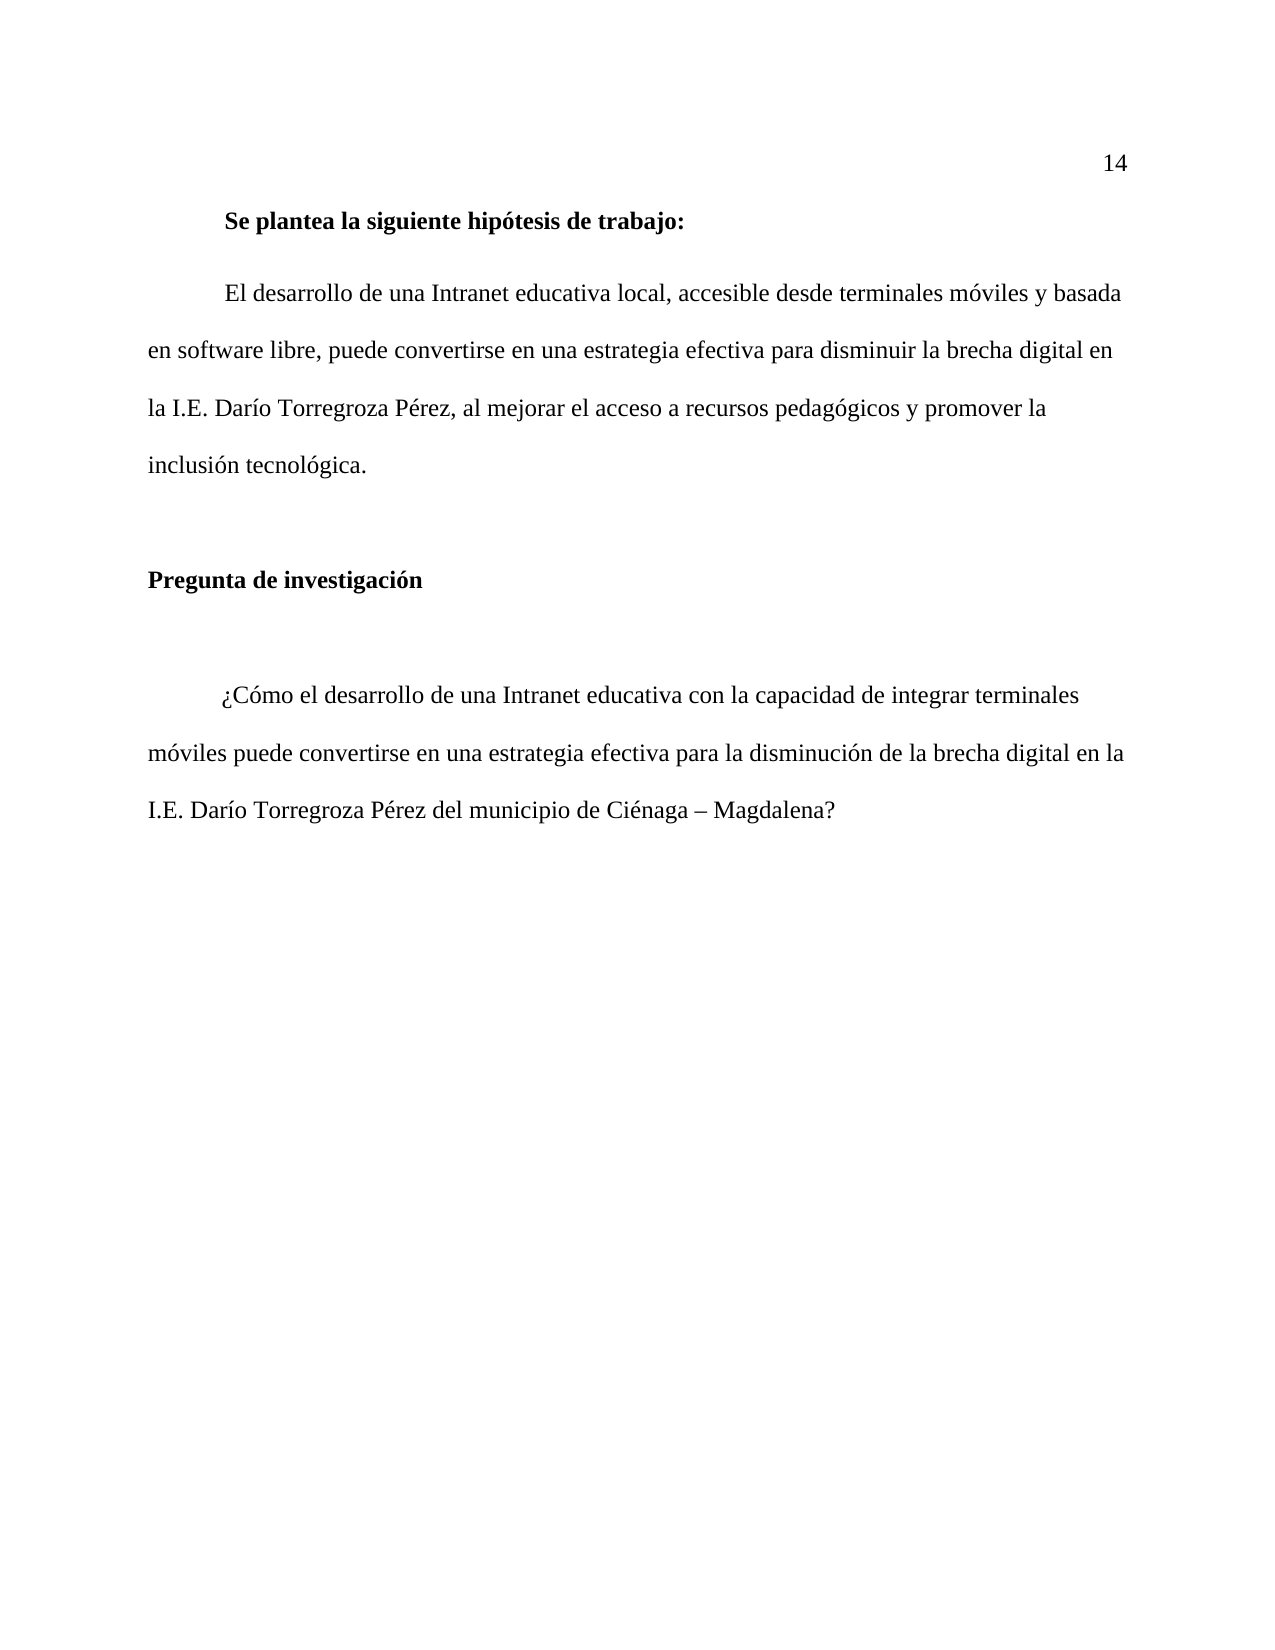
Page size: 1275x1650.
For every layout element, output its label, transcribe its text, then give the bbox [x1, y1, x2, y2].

text El desarrollo de una Intranet educativa local, accesible desde terminales móviles y basada en software libre, puede convertirse en una estrategia efectiva para disminuir la brecha digital en la I.E. Darío Torregroza Pérez, al mejorar el acceso a recursos pedagógicos y promover la inclusión tecnológica. Pregunta de investigación ¿Cómo el desarrollo de una Intranet educativa con la capacidad de integrar terminales móviles puede convertirse en una estrategia efectiva para la disminución de la brecha digital en la I.E. Darío Torregroza Pérez del municipio de Ciénaga – Magdalena? [148, 278, 1127, 824]
text Se plantea la siguiente hipótesis de trabajo: [148, 206, 1127, 234]
